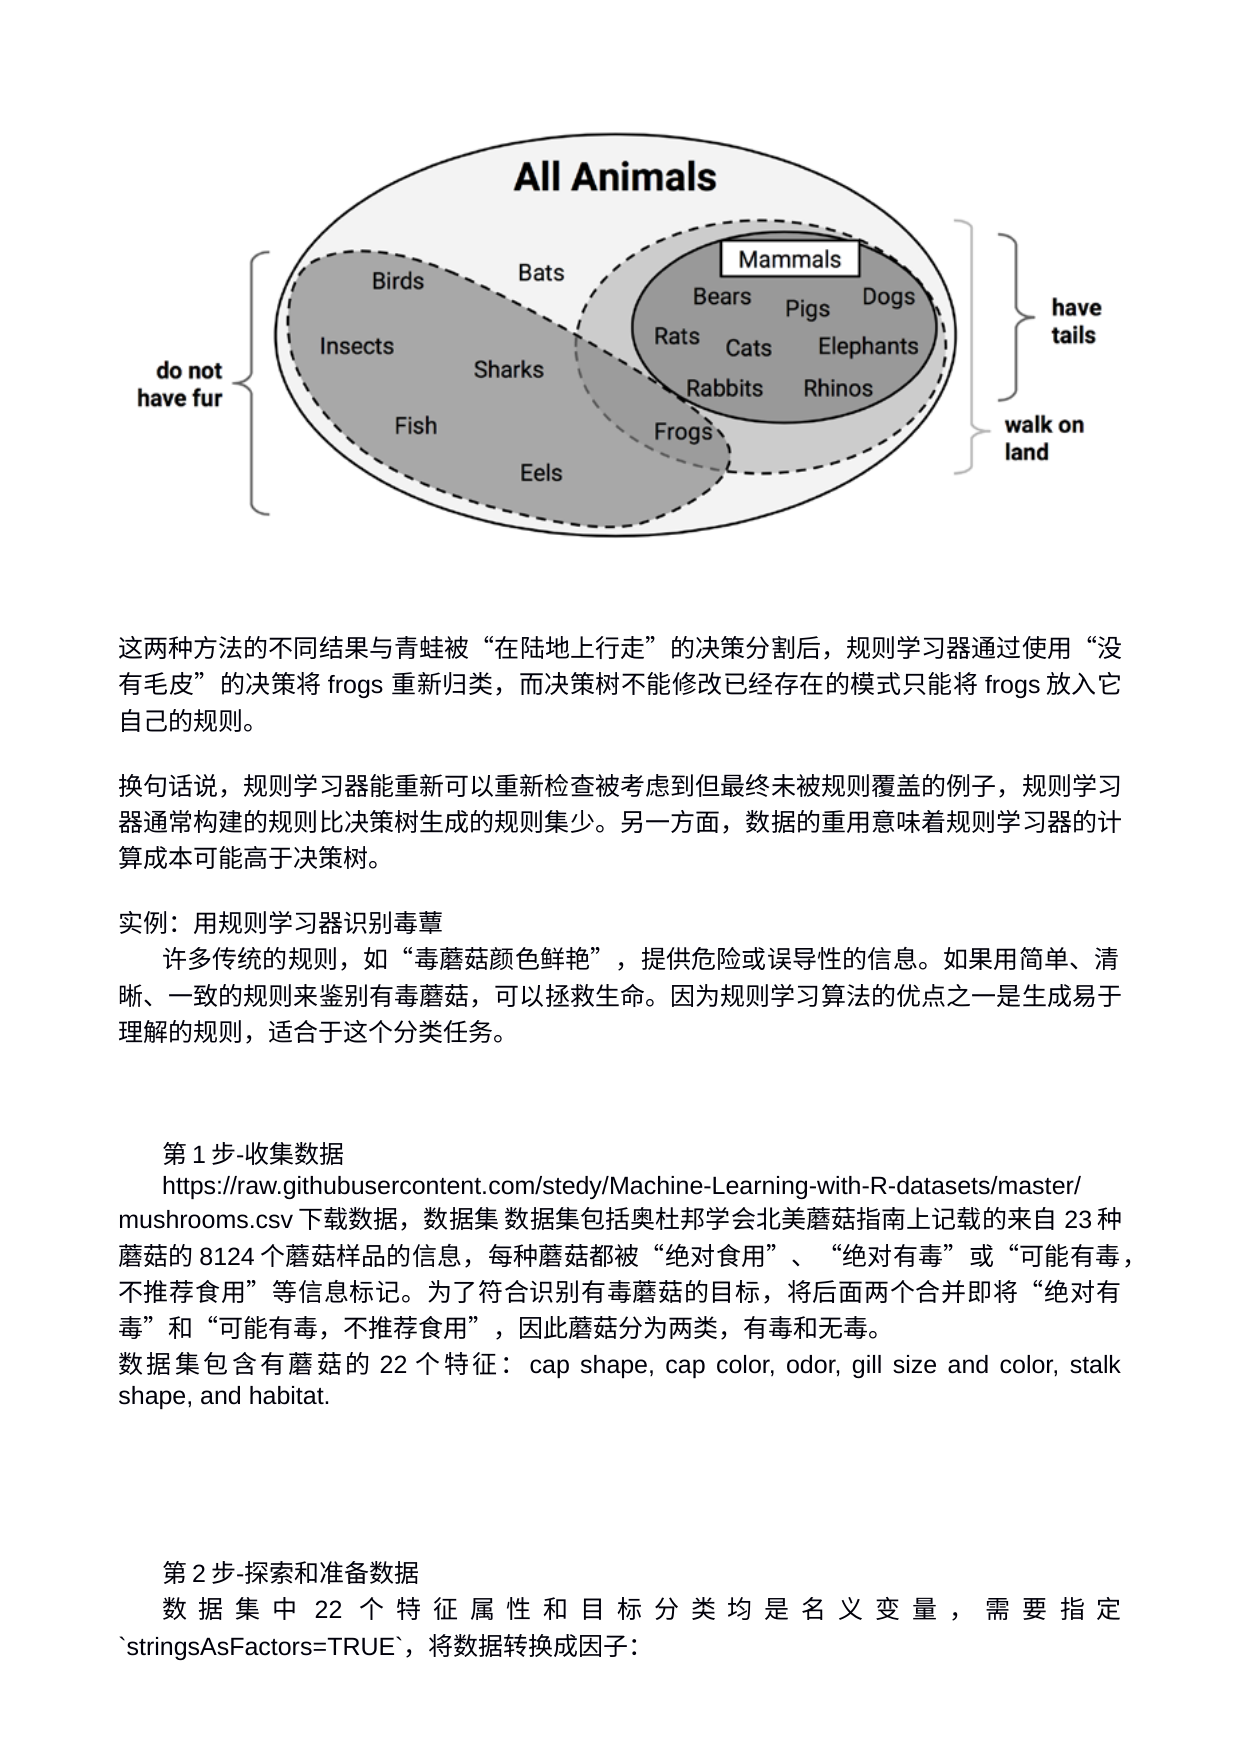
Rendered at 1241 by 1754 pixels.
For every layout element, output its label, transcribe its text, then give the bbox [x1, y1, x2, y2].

text https://raw.githubusercontent.com/stedy/Machine-Learning-with-R-datasets/master/mushrooms.csv下载数据，数据集 数据集包括奥杜邦学会北美蘑菇指南上记载的来自23种蘑菇的8124个蘑菇样品的信息，每种蘑菇都被“绝对食用”、“绝对有毒”或“可能有毒，不推荐食用”等信息标记。为了符合识别有毒蘑菇的目标，将后面两个合并即将“绝对有毒”和“可能有毒，不推荐食用”，因此蘑菇分为两类，有毒和无毒。 [118, 1171, 1122, 1345]
text 许多传统的规则，如“毒蘑菇颜色鲜艳”，提供危险或误导性的信息。如果用简单、清晰、一致的规则来鉴别有毒蘑菇，可以拯救生命。因为规则学习算法的优点之一是生成易于理解的规则，适合于这个分类任务。 [118, 940, 1122, 1049]
text 数据集包含有蘑菇的22个特征：cap shape, cap color, odor, gill size and color, stalk shape, and habitat. [118, 1345, 1122, 1410]
text 数据集中22个特征属性和目标分类均是名义变量，需要指定`stringsAsFactors=TRUE`，将数据转换成因子： [118, 1590, 1122, 1662]
text 第1步-收集数据 [118, 1135, 1122, 1171]
text 第2步-探索和准备数据 [118, 1554, 1122, 1590]
text 这两种方法的不同结果与青蛙被“在陆地上行走”的决策分割后，规则学习器通过使用“没有毛皮”的决策将frogs 重新归类，而决策树不能修改已经存在的模式只能将frogs放入它自己的规则。 [118, 629, 1122, 737]
text 实例：用规则学习器识别毒蕈 [118, 904, 1122, 940]
text 换句话说，规则学习器能重新可以重新检查被考虑到但最终未被规则覆盖的例子，规则学习器通常构建的规则比决策树生成的规则集少。另一方面，数据的重用意味着规则学习器的计算成本可能高于决策树。 [118, 766, 1122, 875]
